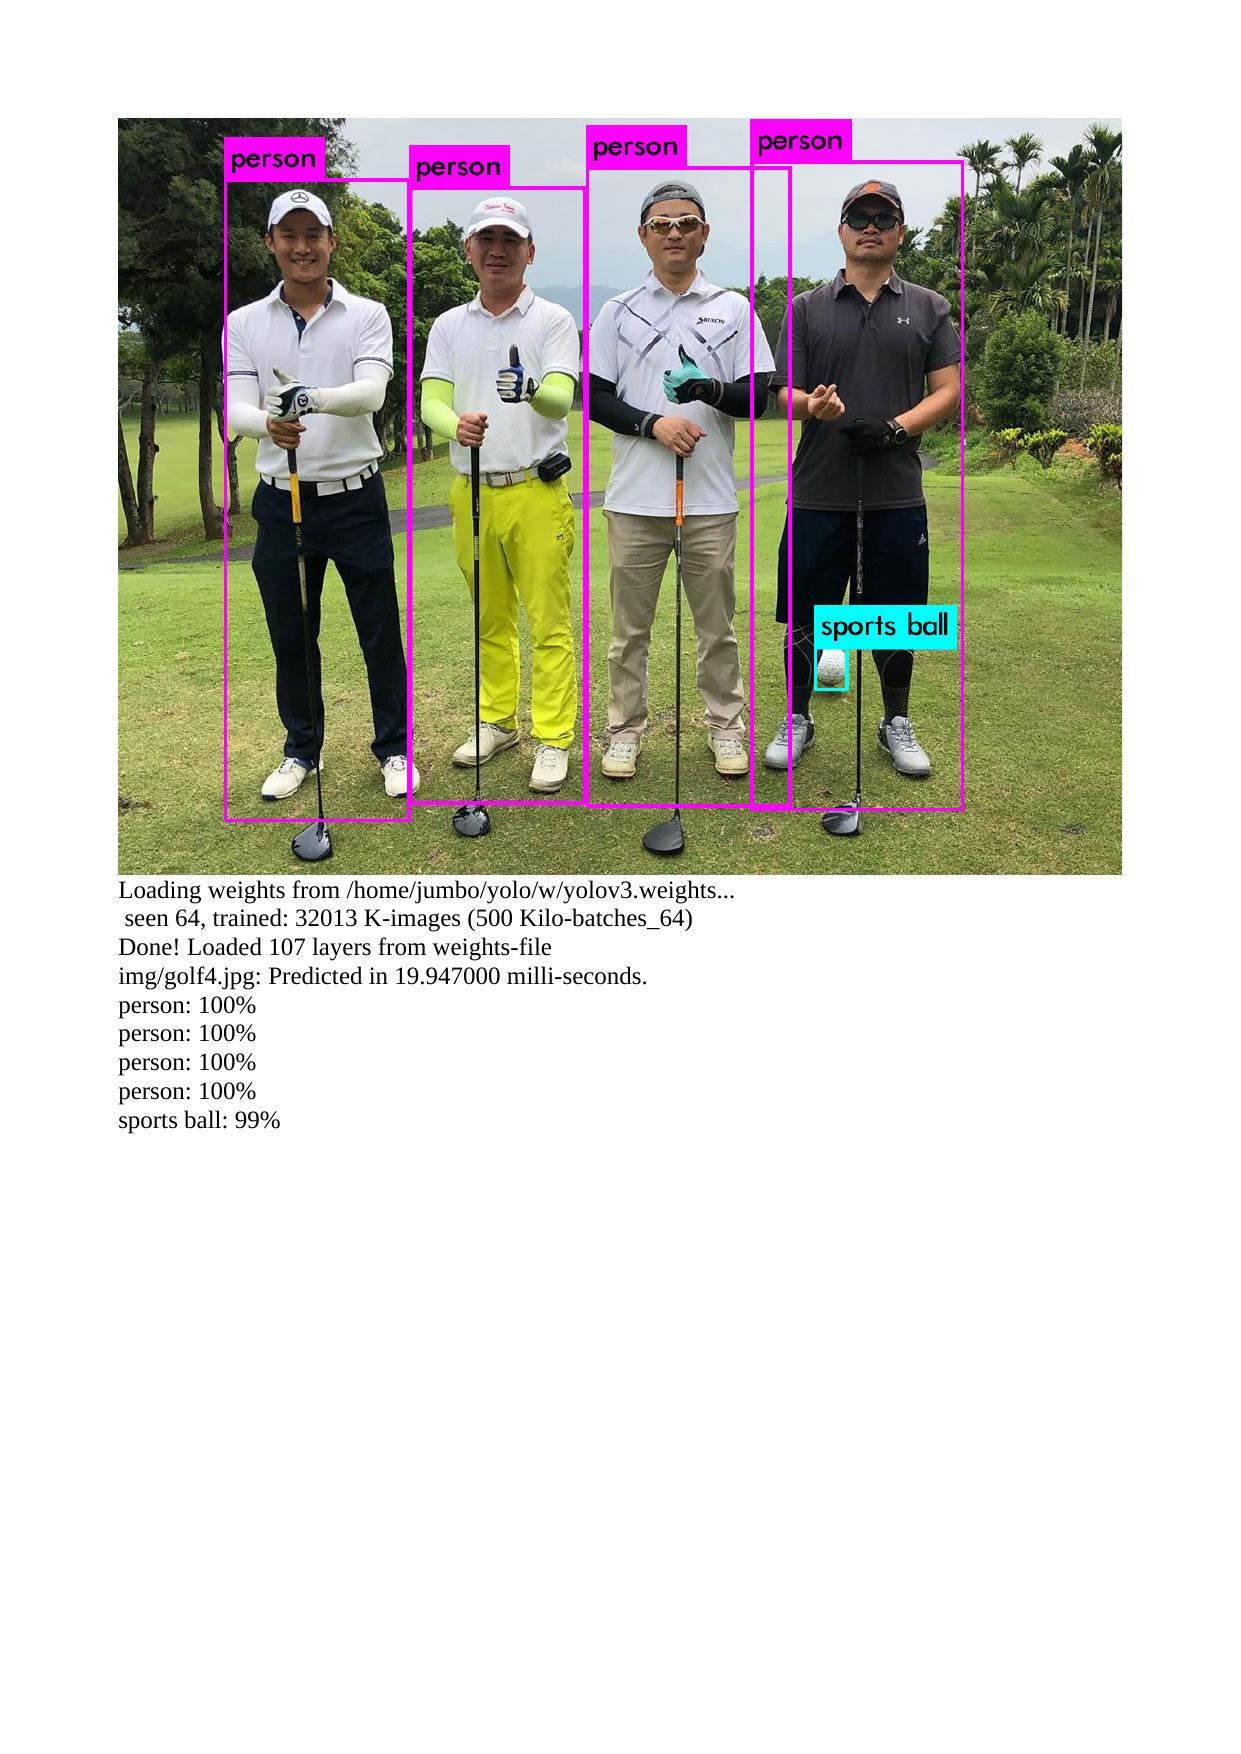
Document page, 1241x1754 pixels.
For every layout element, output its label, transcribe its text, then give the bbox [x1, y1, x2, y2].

text sports ball: 99% [118, 1105, 1122, 1133]
text seen 64, trained: 32013 K-images (500 Kilo-batches_64) [118, 903, 1122, 932]
text Loading weights from /home/jumbo/yolo/w/yolov3.weights... [118, 875, 1122, 903]
text person: 100% [118, 1047, 1122, 1076]
text Done! Loaded 107 layers from weights-file [118, 932, 1122, 961]
text img/golf4.jpg: Predicted in 19.947000 milli-seconds. [118, 961, 1122, 990]
text person: 100% [118, 1018, 1122, 1047]
picture [118, 118, 1123, 875]
text person: 100% [118, 1076, 1122, 1105]
text person: 100% [118, 990, 1122, 1018]
